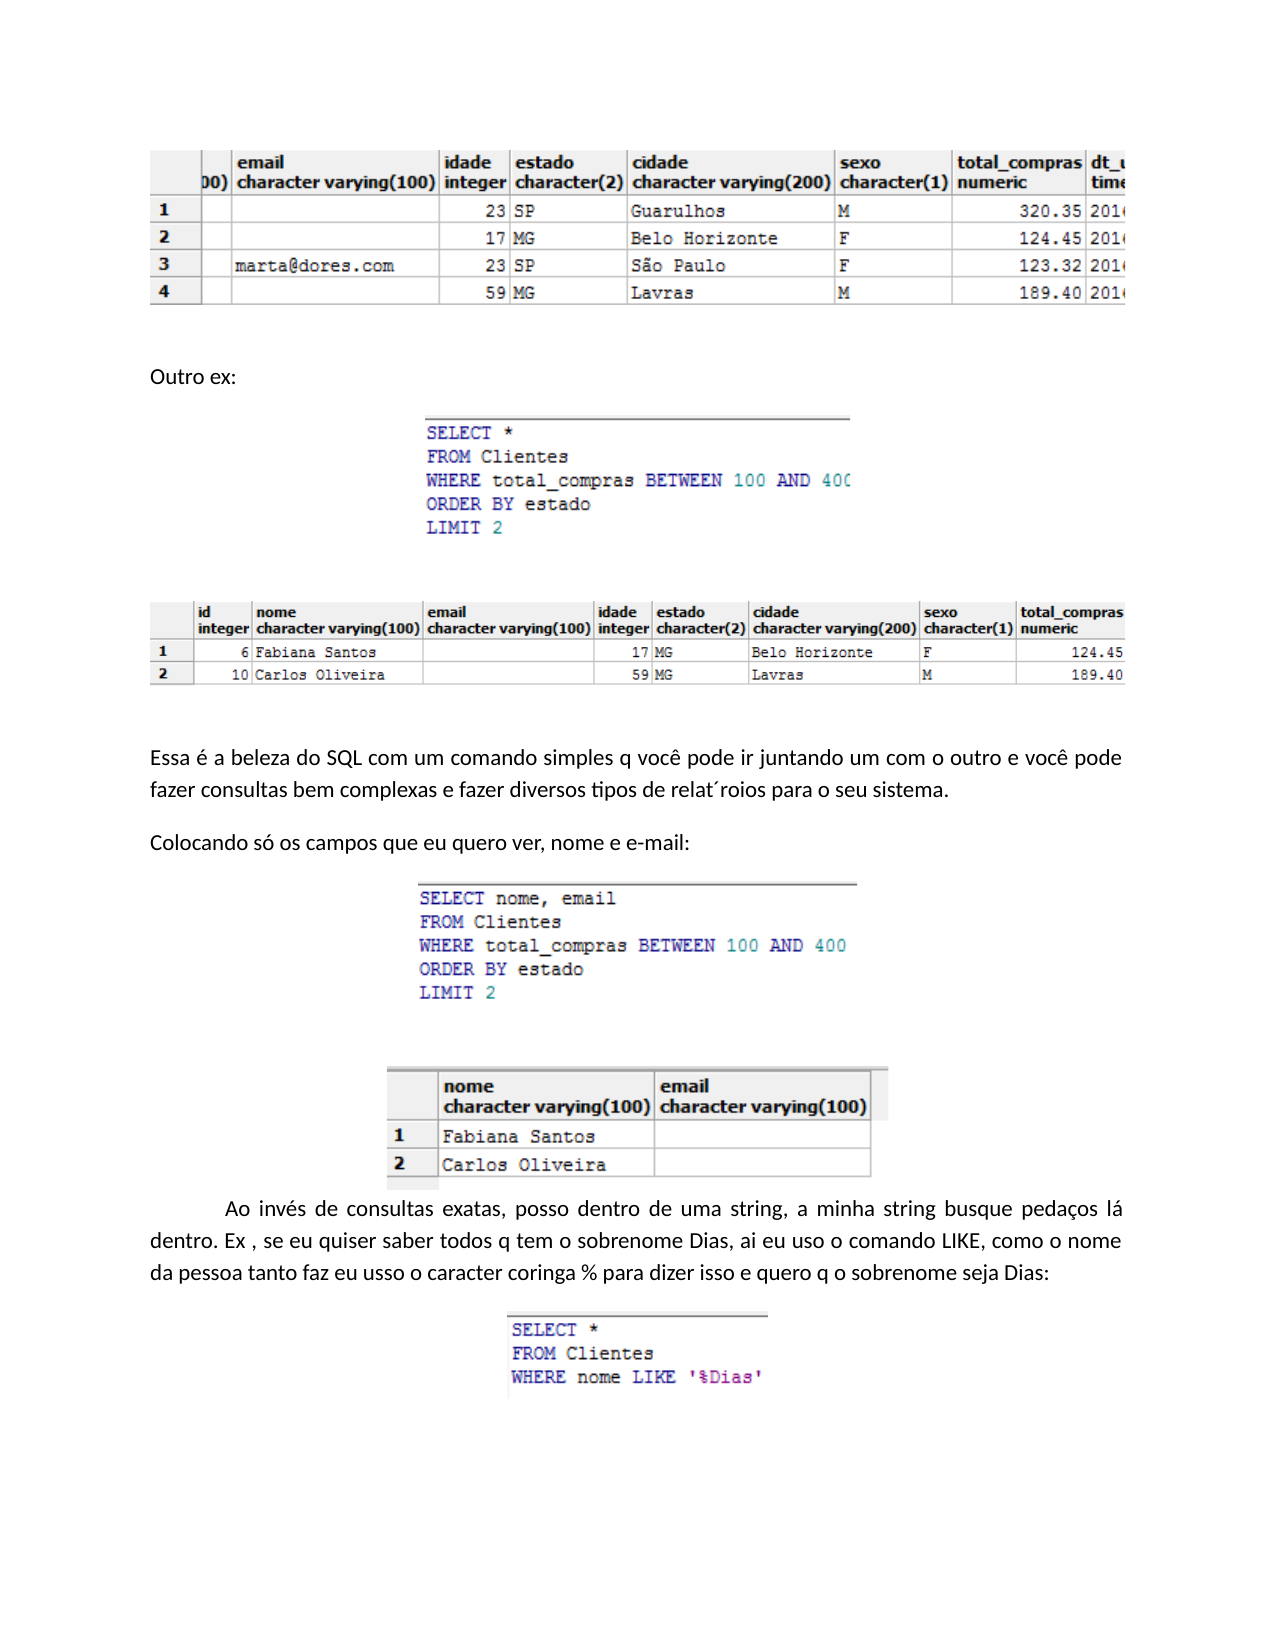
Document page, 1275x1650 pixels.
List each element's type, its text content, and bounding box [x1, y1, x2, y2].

text Ao invés de consultas exatas, posso dentro de uma string, a minha string busque pedaços lá dentro. Ex , se eu quiser saber todos q tem o sobrenome Dias, ai eu uso o comando LIKE, como o nome da pessoa tanto faz eu usso o caracter coringa % para dizer isso e quero q o sobrenome seja Dias: [150, 1067, 1125, 1287]
picture [418, 881, 858, 1010]
text Outro ex: [150, 362, 1125, 390]
picture [386, 1066, 889, 1190]
picture [150, 601, 1125, 686]
picture [150, 150, 1125, 305]
text Essa é a beleza do SQL com um comando simples q você pode ir juntando um com o outro e você pode fazer consultas bem complexas e fazer diversos tipos de relat´roios para o seu sistema. [150, 743, 1125, 803]
picture [507, 1311, 768, 1399]
picture [425, 415, 851, 545]
text Colocando só os campos que eu quero ver, nome e e-mail: [150, 828, 1125, 856]
